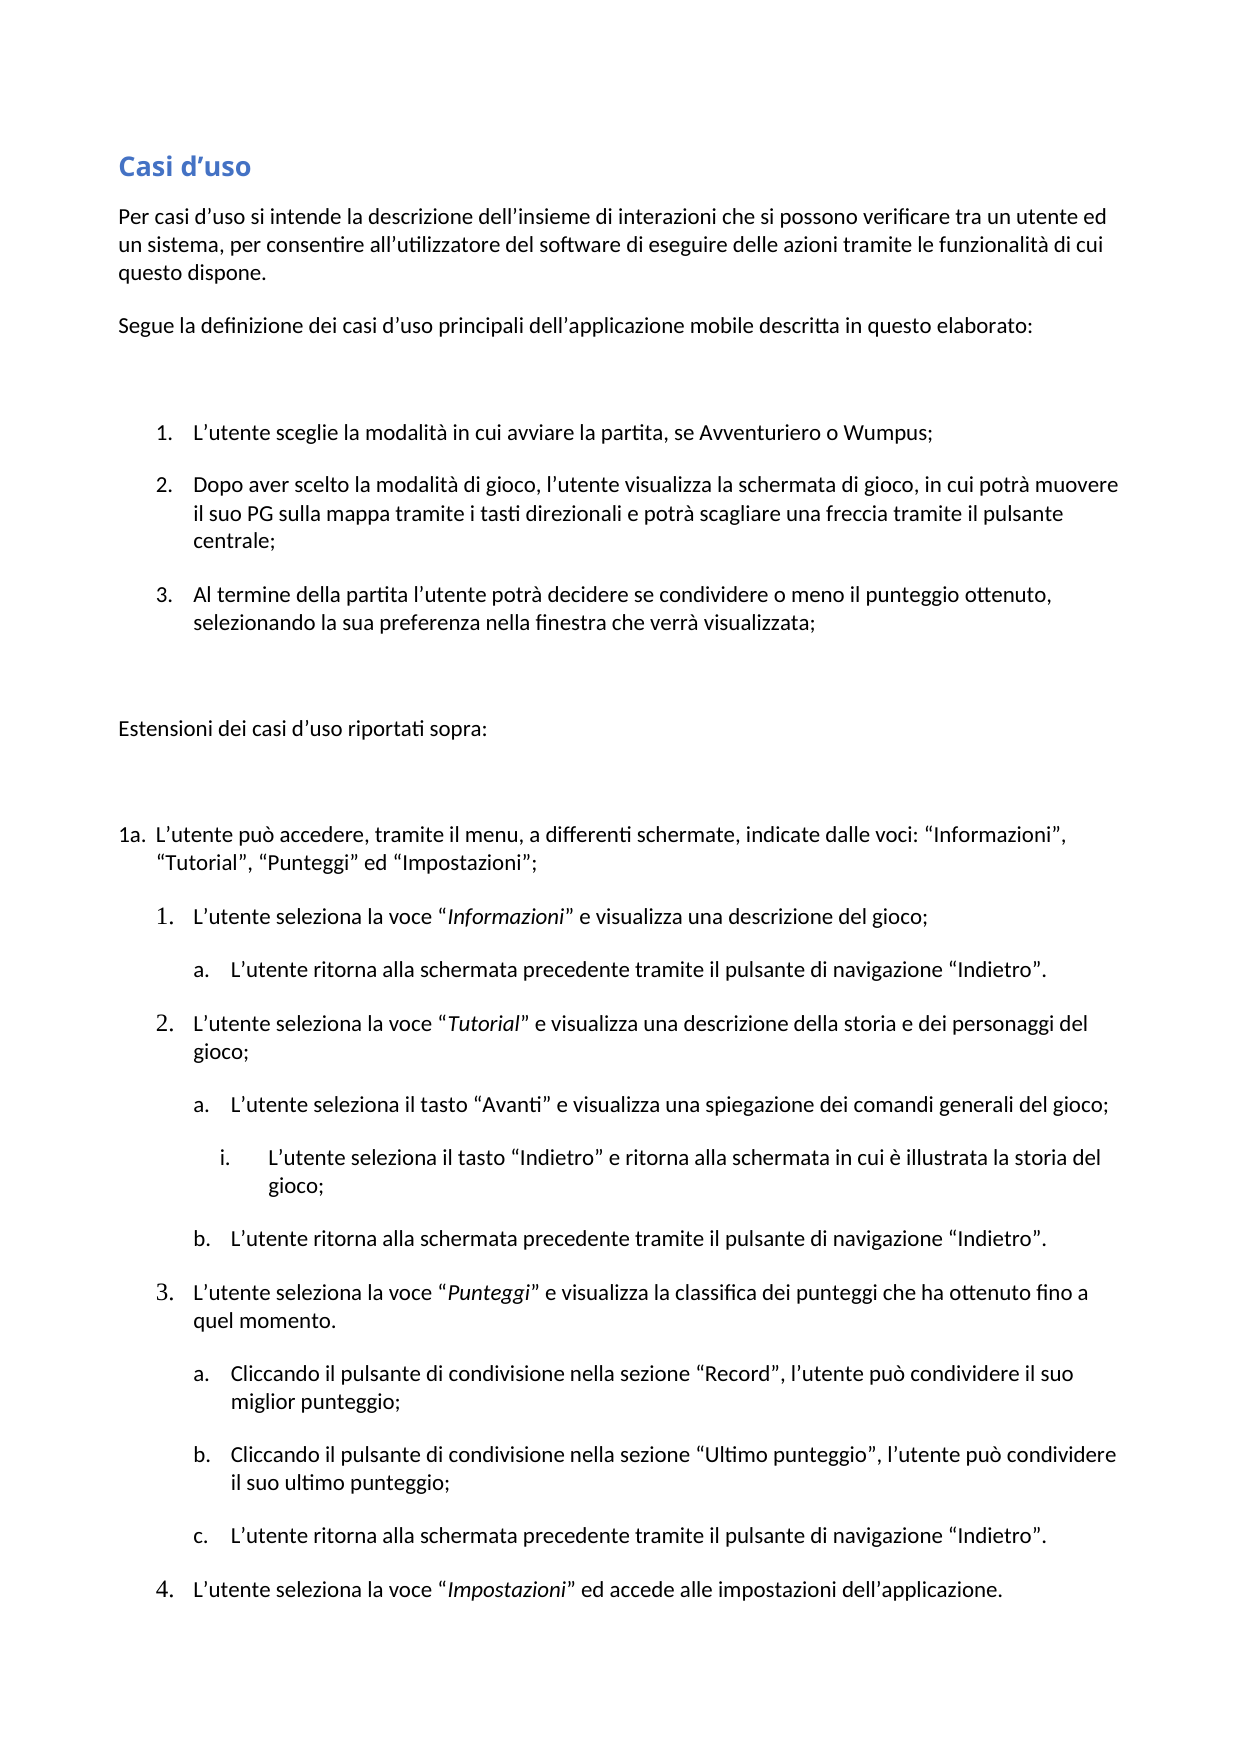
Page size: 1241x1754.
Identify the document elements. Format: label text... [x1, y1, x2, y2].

list Al termine della partita l’utente potrà decidere se condividere o meno il punteggio ottenuto, selezionando la sua preferenza nella finestra che verrà visualizzata; [156, 580, 1122, 636]
text Segue la definizione dei casi d’uso principali dell’applicazione mobile descritta in questo elaborato: [118, 312, 1122, 339]
list L’utente seleziona la voce “Impostazioni” ed accede alle impostazioni dell’applicazione. [156, 1574, 1122, 1603]
list L’utente ritorna alla schermata precedente tramite il pulsante di navigazione “Indietro”. [193, 1521, 1122, 1549]
subtitle Casi d’uso [118, 148, 1122, 184]
list L’utente seleziona il tasto “Indietro” e ritorna alla schermata in cui è illustrata la storia del gioco; [231, 1143, 1122, 1199]
list L’utente può accedere, tramite il menu, a differenti schermate, indicate dalle voci: “Informazioni”, “Tutorial”, “Punteggi” ed “Impostazioni”; [118, 820, 1122, 876]
text Estensioni dei casi d’uso riportati sopra: [118, 714, 1122, 742]
list L’utente seleziona la voce “Informazioni” e visualizza una descrizione del gioco; [156, 901, 1122, 930]
text Per casi d’uso si intende la descrizione dell’insieme di interazioni che si possono verificare tra un utente ed un sistema, per consentire all’utilizzatore del software di eseguire delle azioni tramite le funzionalità di cui questo dispone. [118, 202, 1122, 287]
list Cliccando il pulsante di condivisione nella sezione “Record”, l’utente può condividere il suo miglior punteggio; [193, 1359, 1122, 1415]
list L’utente seleziona la voce “Punteggi” e visualizza la classifica dei punteggi che ha ottenuto fino a quel momento. [156, 1277, 1122, 1334]
list Dopo aver scelto la modalità di gioco, l’utente visualizza la schermata di gioco, in cui potrà muovere il suo PG sulla mappa tramite i tasti direzionali e potrà scagliare una freccia tramite il pulsante centrale; [156, 471, 1122, 555]
list L’utente ritorna alla schermata precedente tramite il pulsante di navigazione “Indietro”. [193, 955, 1122, 983]
list L’utente ritorna alla schermata precedente tramite il pulsante di navigazione “Indietro”. [193, 1224, 1122, 1252]
list Cliccando il pulsante di condivisione nella sezione “Ultimo punteggio”, l’utente può condividere il suo ultimo punteggio; [193, 1440, 1122, 1496]
list L’utente seleziona il tasto “Avanti” e visualizza una spiegazione dei comandi generali del gioco; [193, 1090, 1122, 1118]
list L’utente seleziona la voce “Tutorial” e visualizza una descrizione della storia e dei personaggi del gioco; [156, 1008, 1122, 1065]
list L’utente sceglie la modalità in cui avviare la partita, se Avventuriero o Wumpus; [156, 418, 1122, 446]
